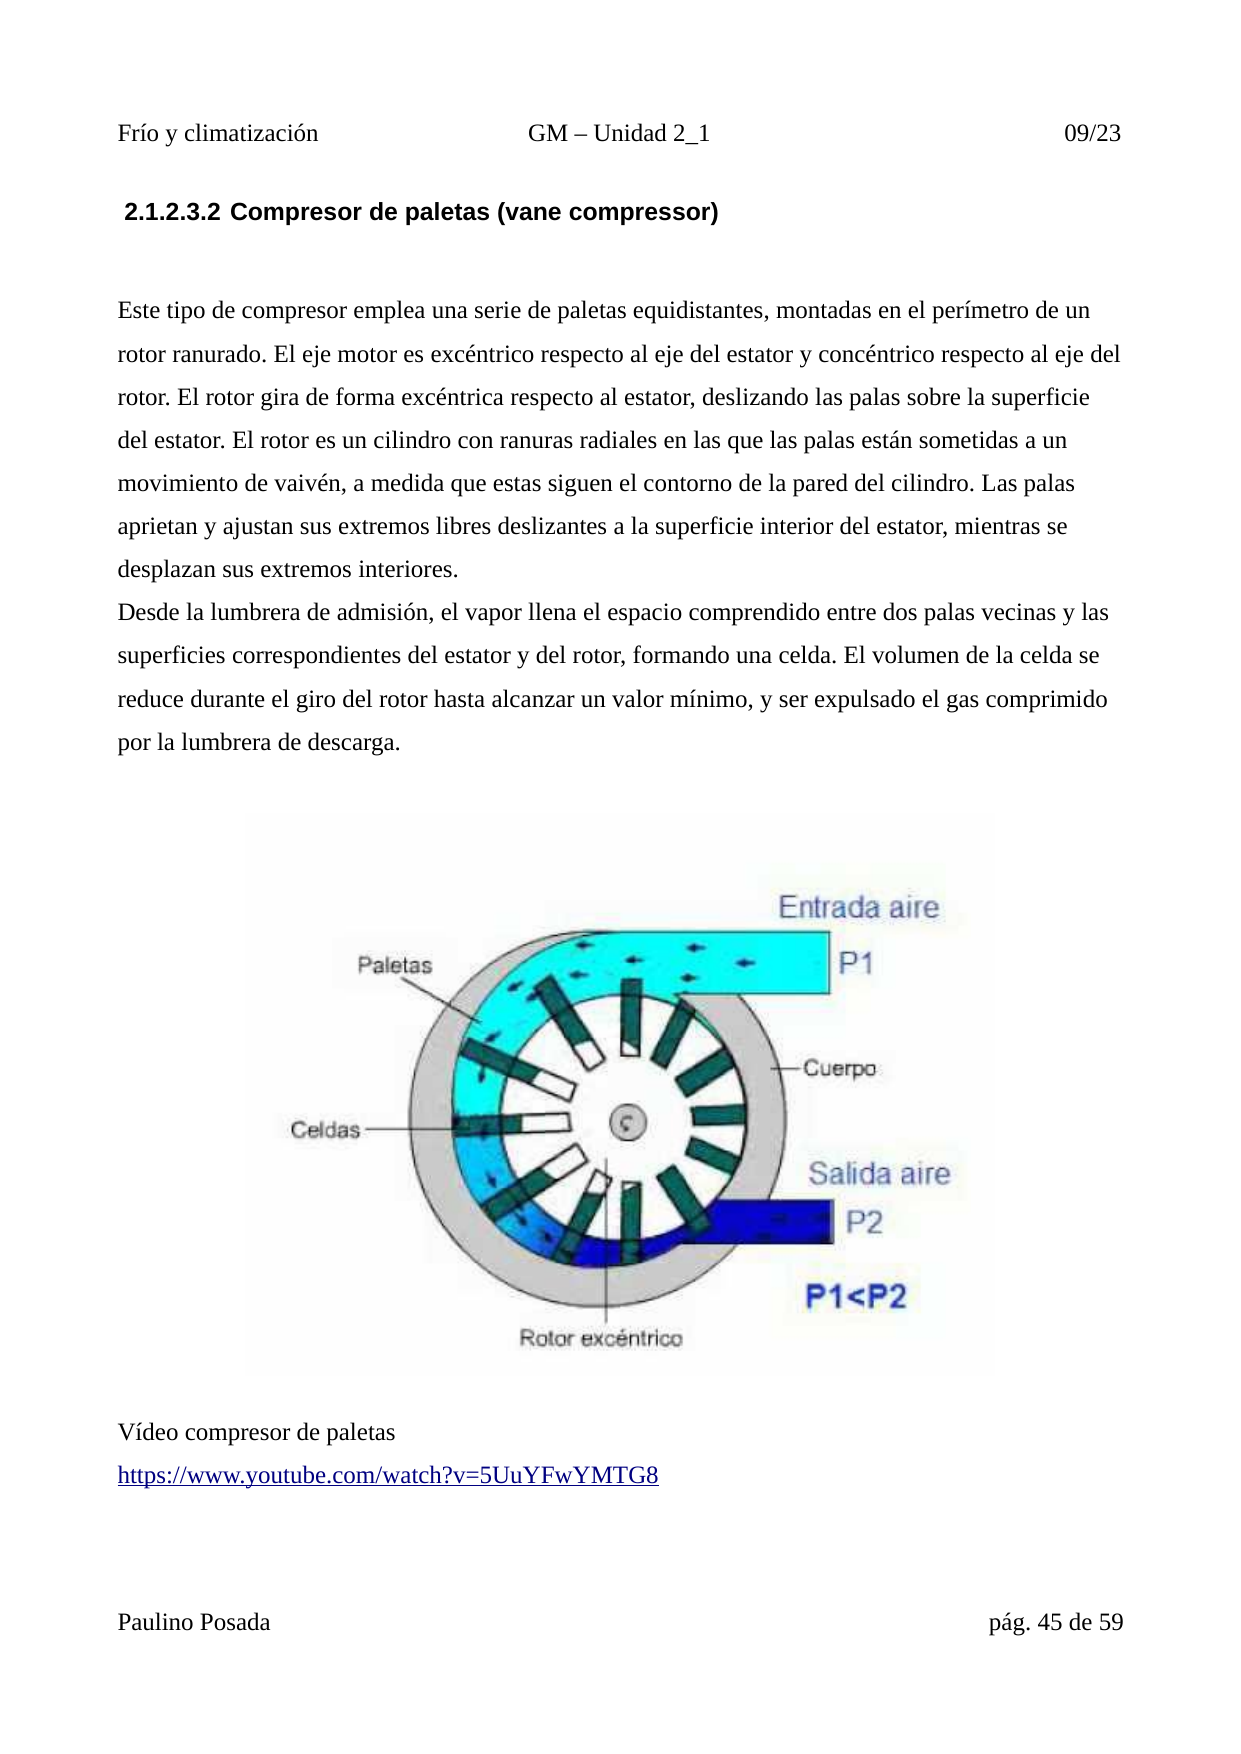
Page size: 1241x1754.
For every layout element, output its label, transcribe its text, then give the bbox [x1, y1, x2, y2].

text Vídeo compresor de paletas [117, 1417, 1123, 1446]
text https://www.youtube.com/watch?v=5UuYFwYMTG8 [117, 1460, 1123, 1489]
text Este tipo de compresor emplea una serie de paletas equidistantes, montadas en el perímetro de un rotor ranurado. El eje motor es excéntrico respecto al eje del estator y concéntrico respecto al eje del rotor. El rotor gira de forma excéntrica respecto al estator, deslizando las palas sobre la superficie del estator. El rotor es un cilindro con ranuras radiales en las que las palas están sometidas a un movimiento de vaivén, a medida que estas siguen el contorno de la pared del cilindro. Las palas aprietan y ajustan sus extremos libres deslizantes a la superficie interior del estator, mientras se desplazan sus extremos interiores. [117, 296, 1123, 583]
picture [245, 813, 996, 1376]
text Desde la lumbrera de admisión, el vapor llena el espacio comprendido entre dos palas vecinas y las superficies correspondientes del estator y del rotor, formando una celda. El volumen de la celda se reduce durante el giro del rotor hasta alcanzar un valor mínimo, y ser expulsado el gas comprimido por la lumbrera de descarga. [117, 597, 1123, 756]
subtitle Compresor de paletas (vane compressor) [117, 197, 1123, 226]
